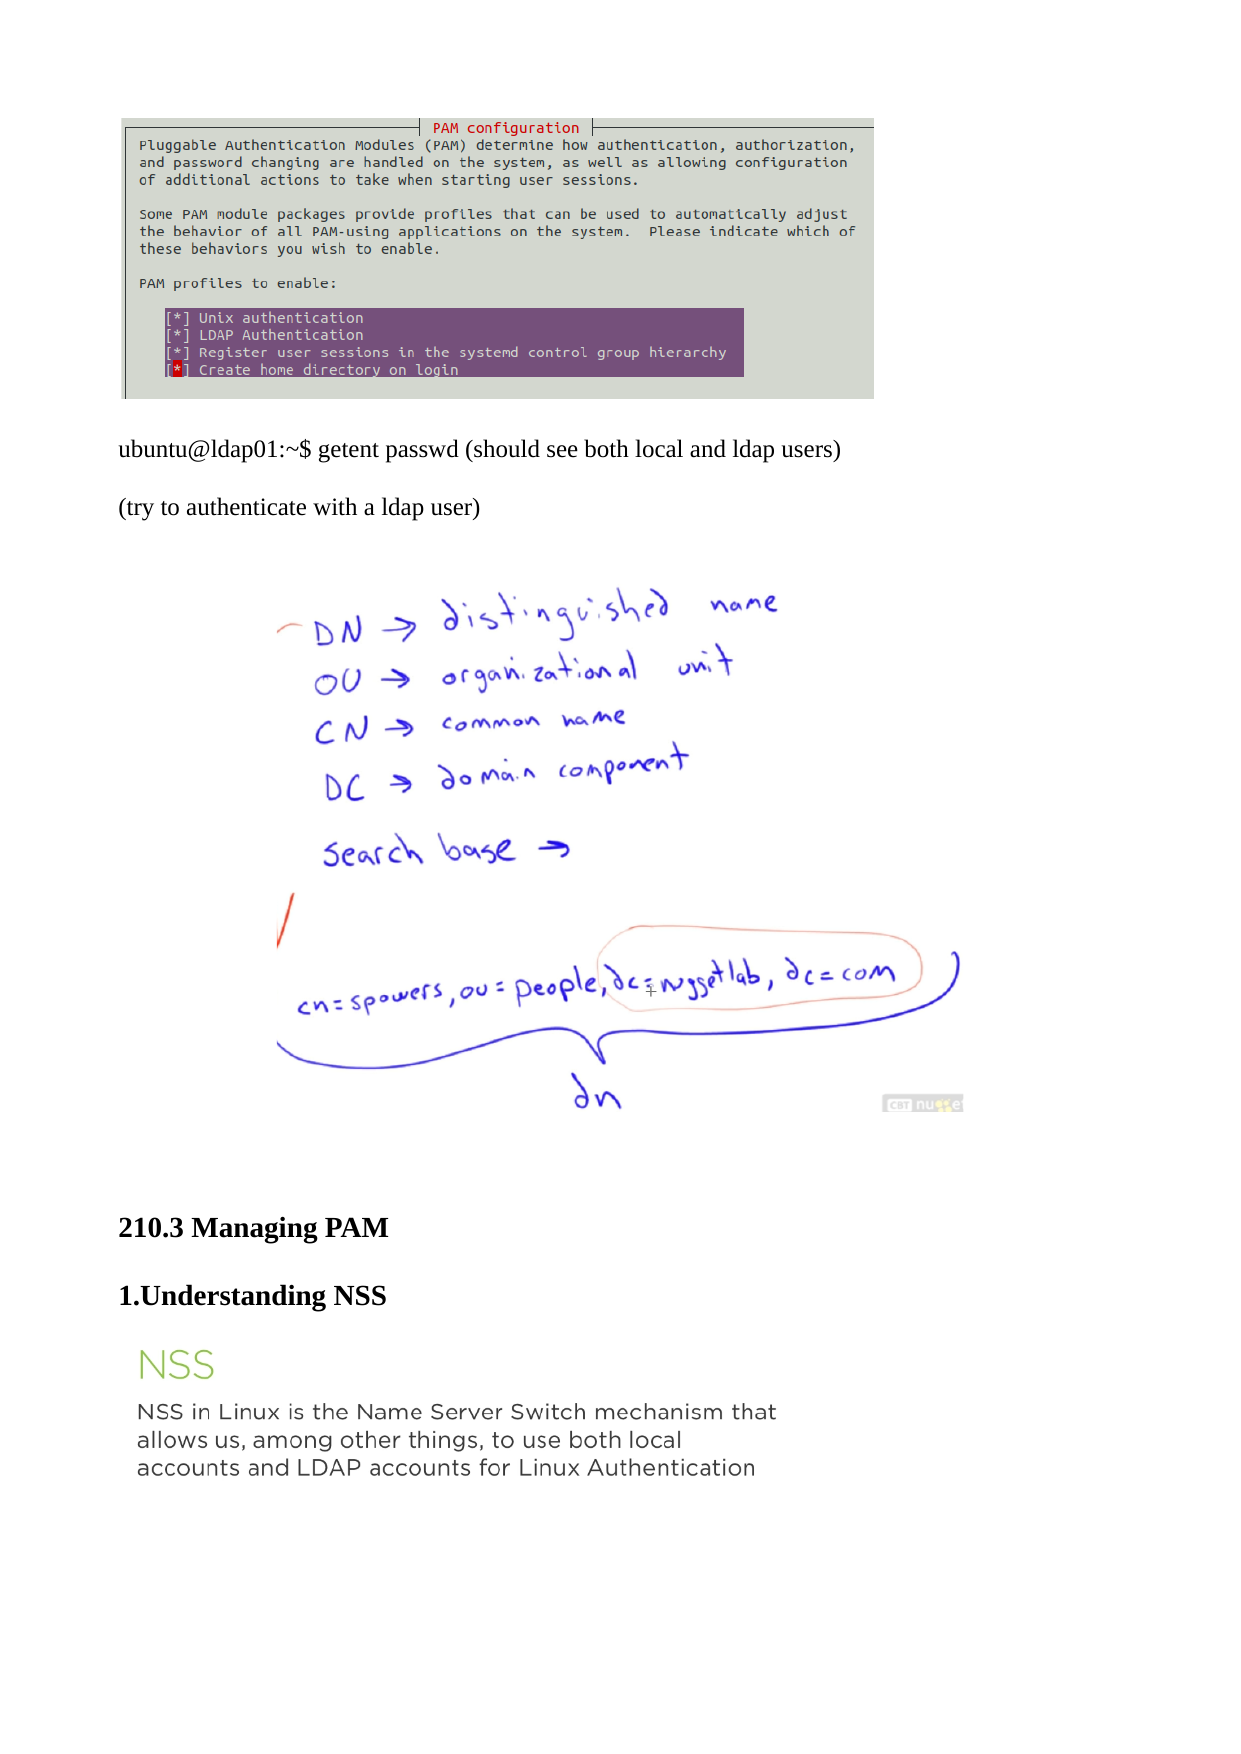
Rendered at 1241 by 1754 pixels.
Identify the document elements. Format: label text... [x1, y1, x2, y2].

picture [276, 578, 964, 1112]
text 1.Understanding NSS [118, 1278, 1122, 1311]
picture [121, 118, 874, 399]
picture [126, 1340, 789, 1488]
text (try to authenticate with a ldap user) [118, 492, 1122, 521]
text 210.3 Managing PAM [118, 1211, 1122, 1244]
text ubuntu@ldap01:~$ getent passwd (should see both local and ldap users) [118, 434, 1122, 463]
